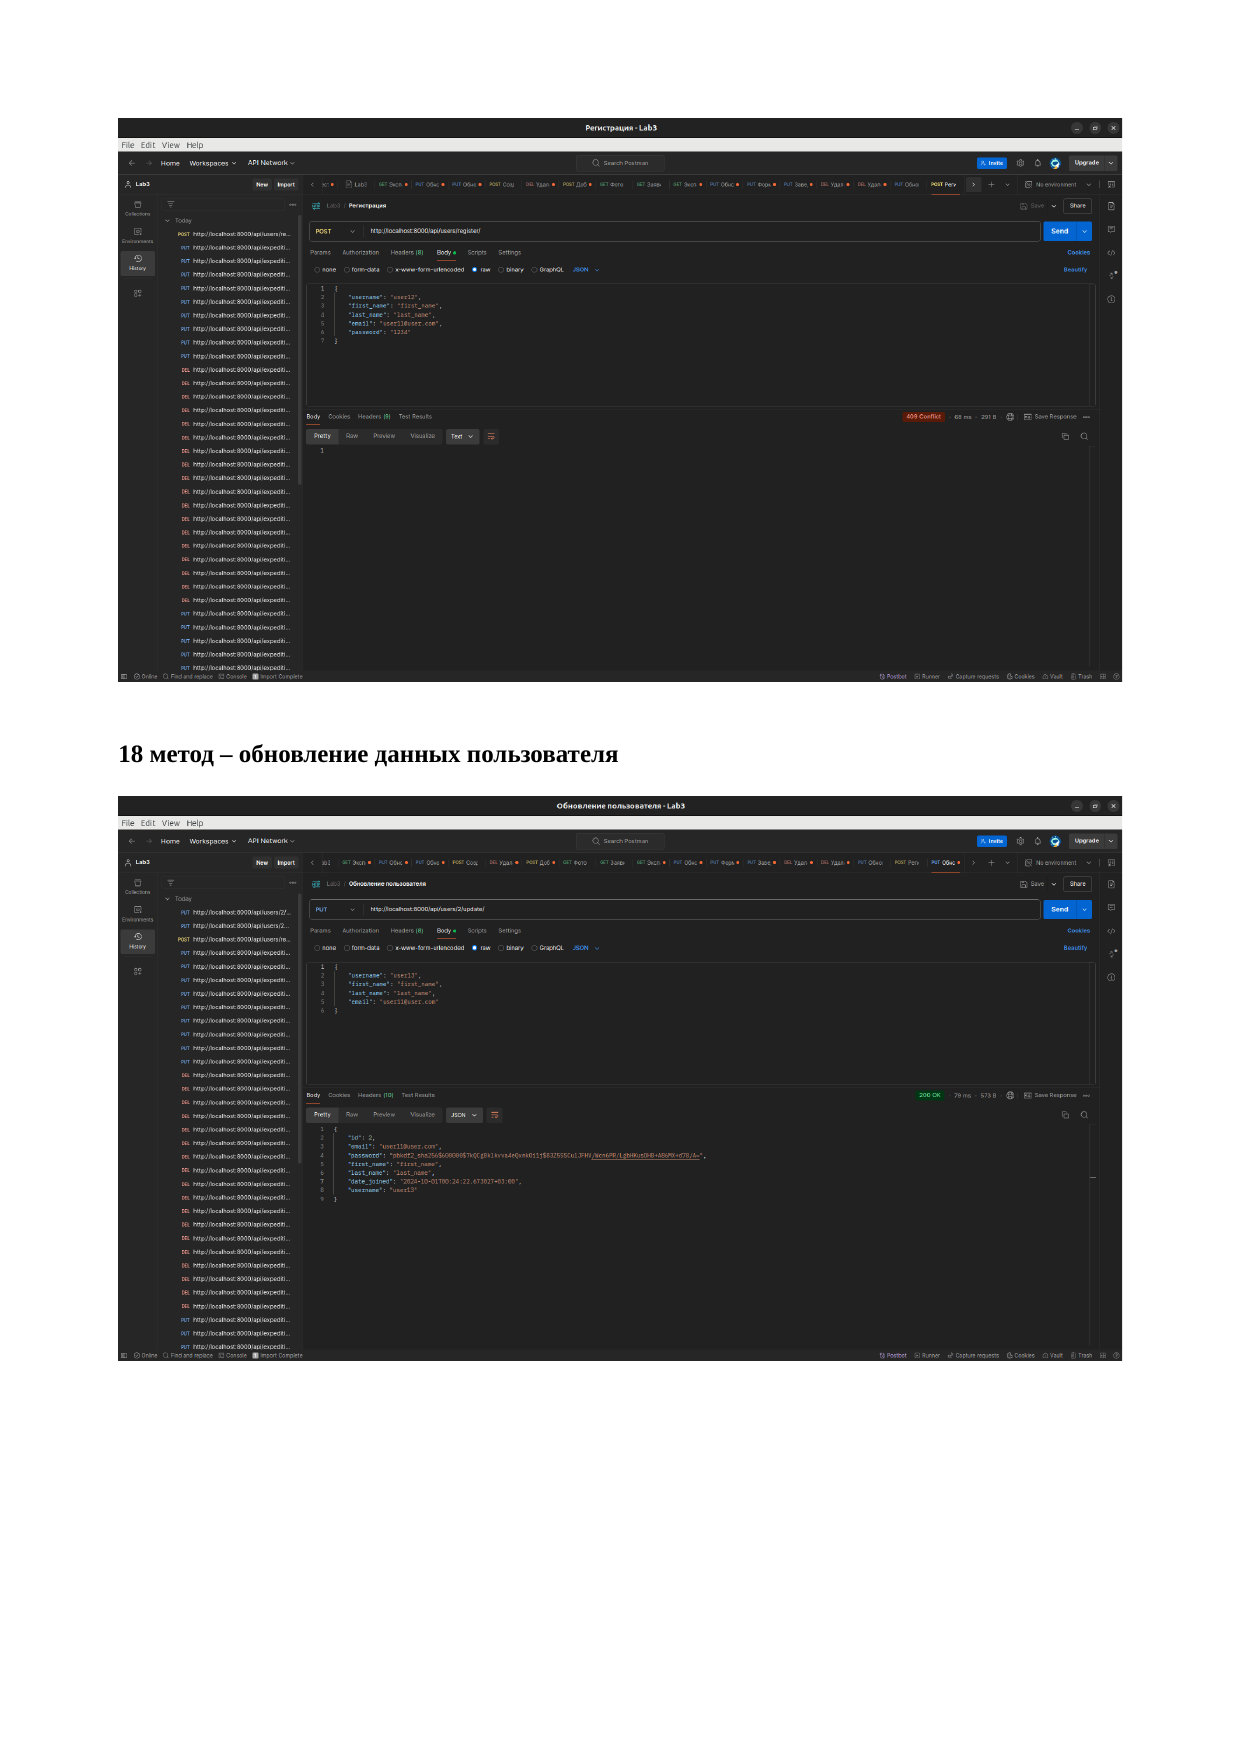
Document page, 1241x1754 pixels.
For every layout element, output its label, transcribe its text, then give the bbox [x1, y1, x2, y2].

text 18 метод – обновление данных пользователя [118, 682, 1122, 796]
picture [118, 796, 1123, 1361]
picture [118, 118, 1123, 682]
